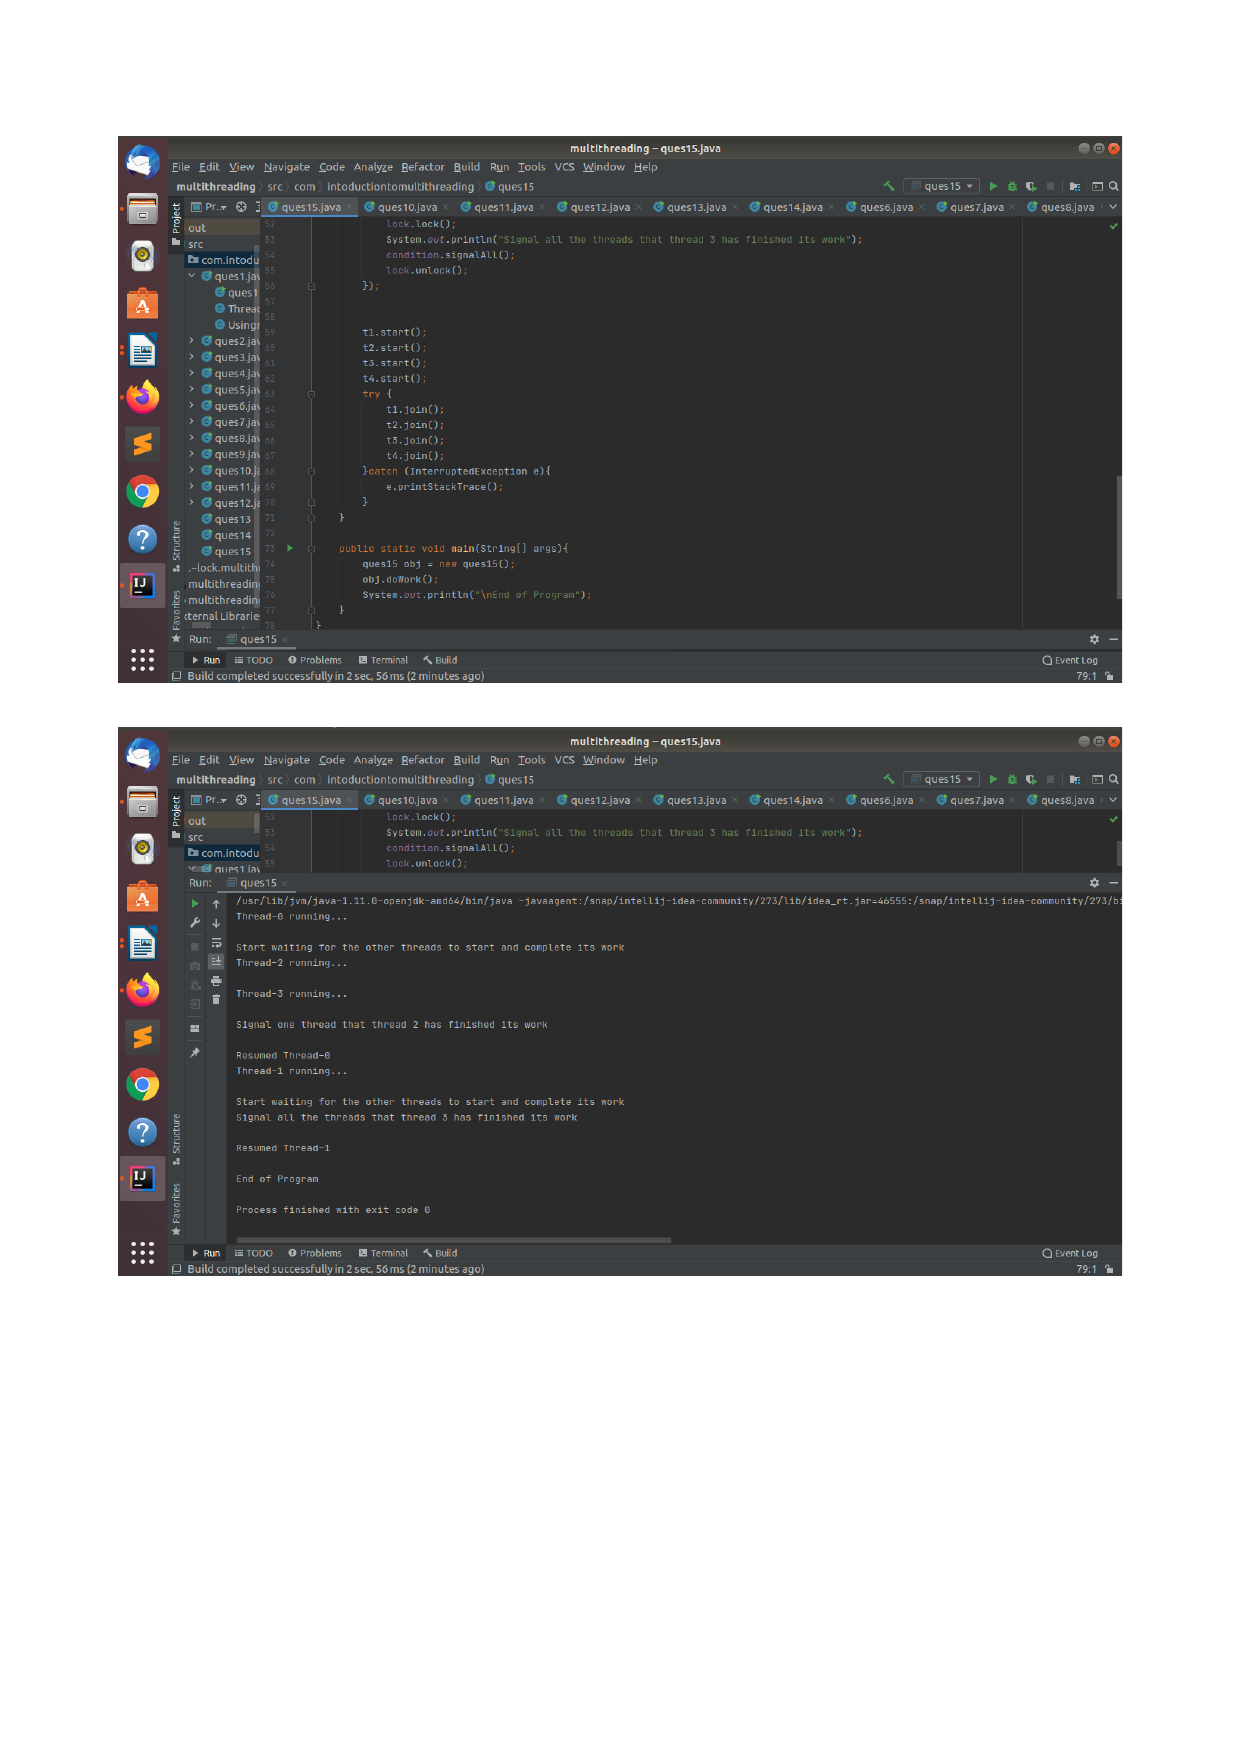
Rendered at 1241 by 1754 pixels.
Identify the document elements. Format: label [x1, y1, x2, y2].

picture [118, 136, 1123, 683]
picture [118, 727, 1123, 1276]
